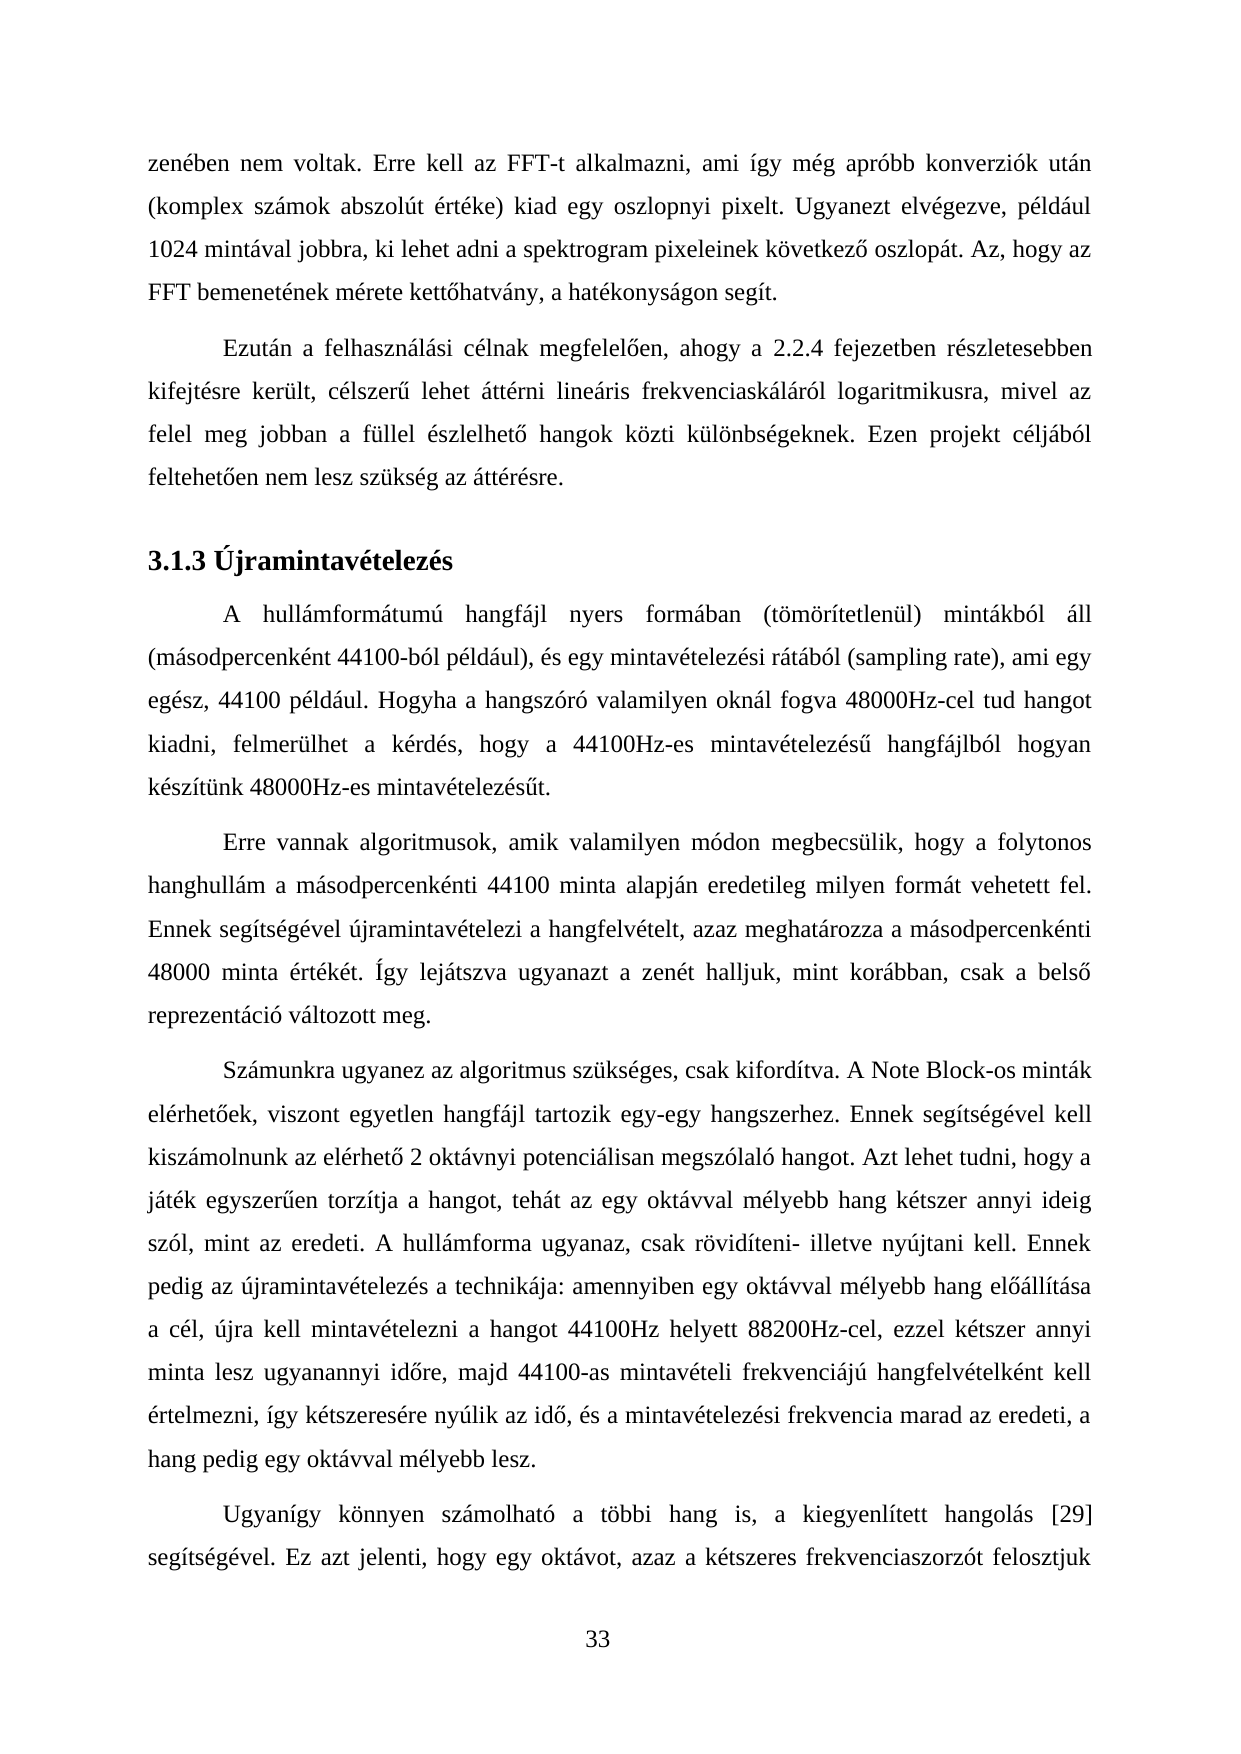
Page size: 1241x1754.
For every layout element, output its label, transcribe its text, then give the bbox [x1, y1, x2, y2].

text Ezután a felhasználási célnak megfelelően, ahogy a 2.2.4 fejezetben részletesebben kifejtésre került, célszerű lehet áttérni lineáris frekvenciaskáláról logaritmikusra, mivel az felel meg jobban a füllel észlelhető hangok közti különbségeknek. Ezen projekt céljából feltehetően nem lesz szükség az áttérésre. [148, 333, 1092, 491]
text A hullámformátumú hangfájl nyers formában (tömörítetlenül) mintákból áll (másodpercenként 44100-ból például), és egy mintavételezési rátából (sampling rate), ami egy egész, 44100 például. Hogyha a hangszóró valamilyen oknál fogva 48000Hz-cel tud hangot kiadni, felmerülhet a kérdés, hogy a 44100Hz-es mintavételezésű hangfájlból hogyan készítünk 48000Hz-es mintavételezésűt. [148, 599, 1092, 801]
text Számunkra ugyanez az algoritmus szükséges, csak kifordítva. A Note Block-os minták elérhetőek, viszont egyetlen hangfájl tartozik egy-egy hangszerhez. Ennek segítségével kell kiszámolnunk az elérhető 2 oktávnyi potenciálisan megszólaló hangot. Azt lehet tudni, hogy a játék egyszerűen torzítja a hangot, tehát az egy oktávval mélyebb hang kétszer annyi ideig szól, mint az eredeti. A hullámforma ugyanaz, csak rövidíteni- illetve nyújtani kell. Ennek pedig az újramintavételezés a technikája: amennyiben egy oktávval mélyebb hang előállítása a cél, újra kell mintavételezni a hangot 44100Hz helyett 88200Hz-cel, ezzel kétszer annyi minta lesz ugyanannyi időre, majd 44100-as mintavételi frekvenciájú hangfelvételként kell értelmezni, így kétszeresére nyúlik az idő, és a mintavételezési frekvencia marad az eredeti, a hang pedig egy oktávval mélyebb lesz. [148, 1056, 1092, 1472]
text Ugyanígy könnyen számolható a többi hang is, a kiegyenlített hangolás [29] segítségével. Ez azt jelenti, hogy egy oktávot, azaz a kétszeres frekvenciaszorzót felosztjuk [148, 1499, 1092, 1571]
text Erre vannak algoritmusok, amik valamilyen módon megbecsülik, hogy a folytonos hanghullám a másodpercenkénti 44100 minta alapján eredetileg milyen formát vehetett fel. Ennek segítségével újramintavételezi a hangfelvételt, azaz meghatározza a másodpercenkénti 48000 minta értékét. Így lejátszva ugyanazt a zenét halljuk, mint korábban, csak a belső reprezentáció változott meg. [148, 827, 1092, 1029]
subtitle Újramintavételezés [148, 543, 1092, 576]
text zenében nem voltak. Erre kell az FFT-t alkalmazni, ami így még apróbb konverziók után (komplex számok abszolút értéke) kiad egy oszlopnyi pixelt. Ugyanezt elvégezve, például 1024 mintával jobbra, ki lehet adni a spektrogram pixeleinek következő oszlopát. Az, hogy az FFT bemenetének mérete kettőhatvány, a hatékonyságon segít. [148, 148, 1092, 306]
